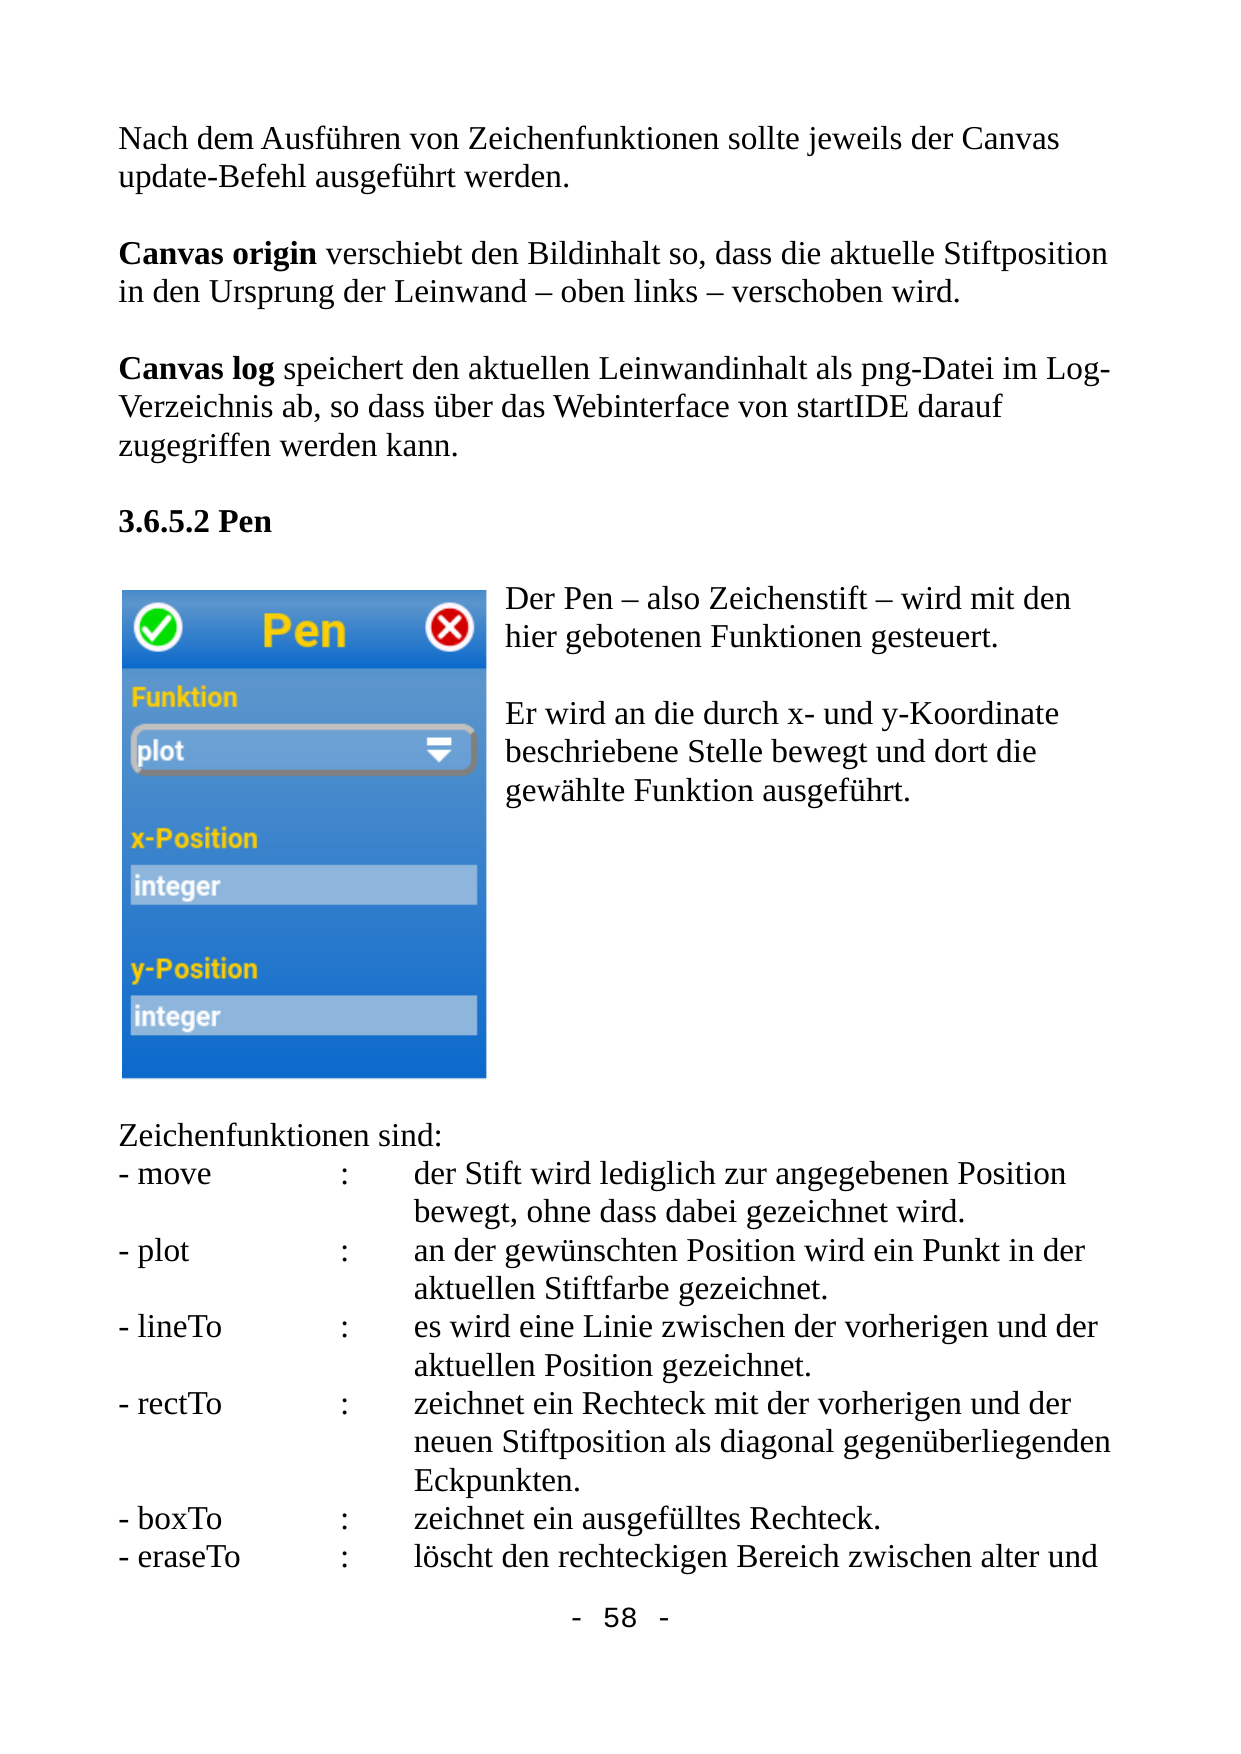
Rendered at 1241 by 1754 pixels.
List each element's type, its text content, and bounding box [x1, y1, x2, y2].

picture [122, 590, 488, 1080]
text aktuellen Position gezeichnet. [118, 1345, 1122, 1383]
text Er wird an die durch x- und y-Koordinate beschriebene Stelle bewegt und dort die gewählte Funktion ausgeführt. [488, 693, 1122, 808]
text Zeichenfunktionen sind: [118, 1115, 1122, 1153]
text - eraseTo : löscht den rechteckigen Bereich zwischen alter und [118, 1536, 1122, 1575]
text - plot : an der gewünschten Position wird ein Punkt in der aktuellen Stiftfarbe gezeichnet. [118, 1230, 1122, 1306]
text Der Pen – also Zeichenstift – wird mit den hier gebotenen Funktionen gesteuert. [118, 578, 1122, 655]
text Nach dem Ausführen von Zeichenfunktionen sollte jeweils der Canvas update-Befehl ausgeführt werden. [118, 118, 1122, 195]
text - rectTo : zeichnet ein Rechteck mit der vorherigen und der [118, 1383, 1122, 1421]
text Canvas origin verschiebt den Bildinhalt so, dass die aktuelle Stiftposition in den Ursprung der Leinwand – oben links – verschoben wird. [118, 233, 1122, 310]
text - move : der Stift wird lediglich zur angegebenen Position bewegt, ohne dass dabei gezeichnet wird. [118, 1153, 1122, 1230]
text 3.6.5.2 Pen [118, 501, 1122, 540]
text neuen Stiftposition als diagonal gegenüberliegenden Eckpunkten. [118, 1421, 1122, 1498]
text - lineTo : es wird eine Linie zwischen der vorherigen und der [118, 1306, 1122, 1345]
text Canvas log speichert den aktuellen Leinwandinhalt als png-Datei im Log-Verzeichnis ab, so dass über das Webinterface von startIDE darauf zugegriffen werden kann. [118, 348, 1122, 463]
text - boxTo : zeichnet ein ausgefülltes Rechteck. [118, 1498, 1122, 1536]
